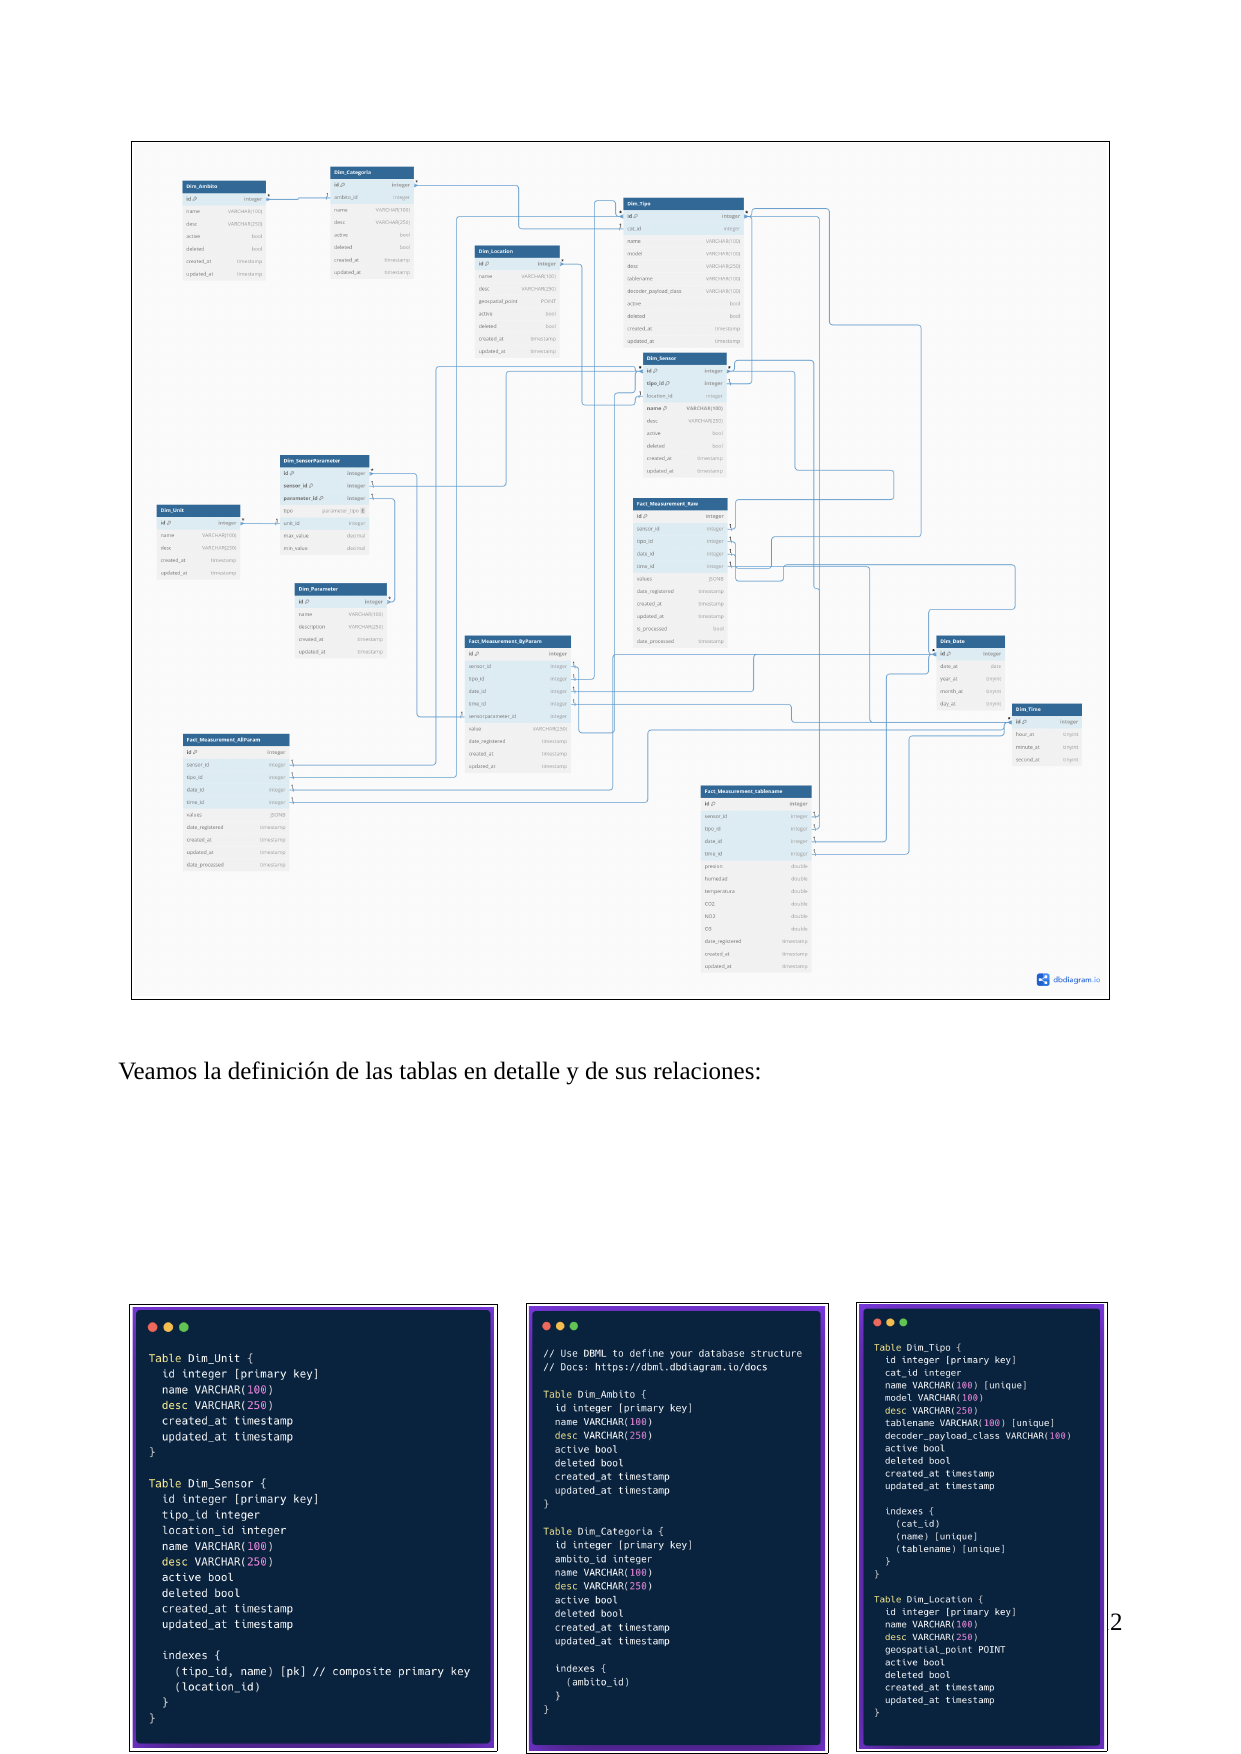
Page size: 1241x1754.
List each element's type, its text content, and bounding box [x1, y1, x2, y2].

picture [132, 1307, 494, 1748]
picture [528, 1306, 826, 1751]
text Veamos la definición de las tablas en detalle y de sus relaciones: [118, 1056, 1122, 1085]
picture [859, 1304, 1105, 1749]
picture [133, 143, 1107, 996]
